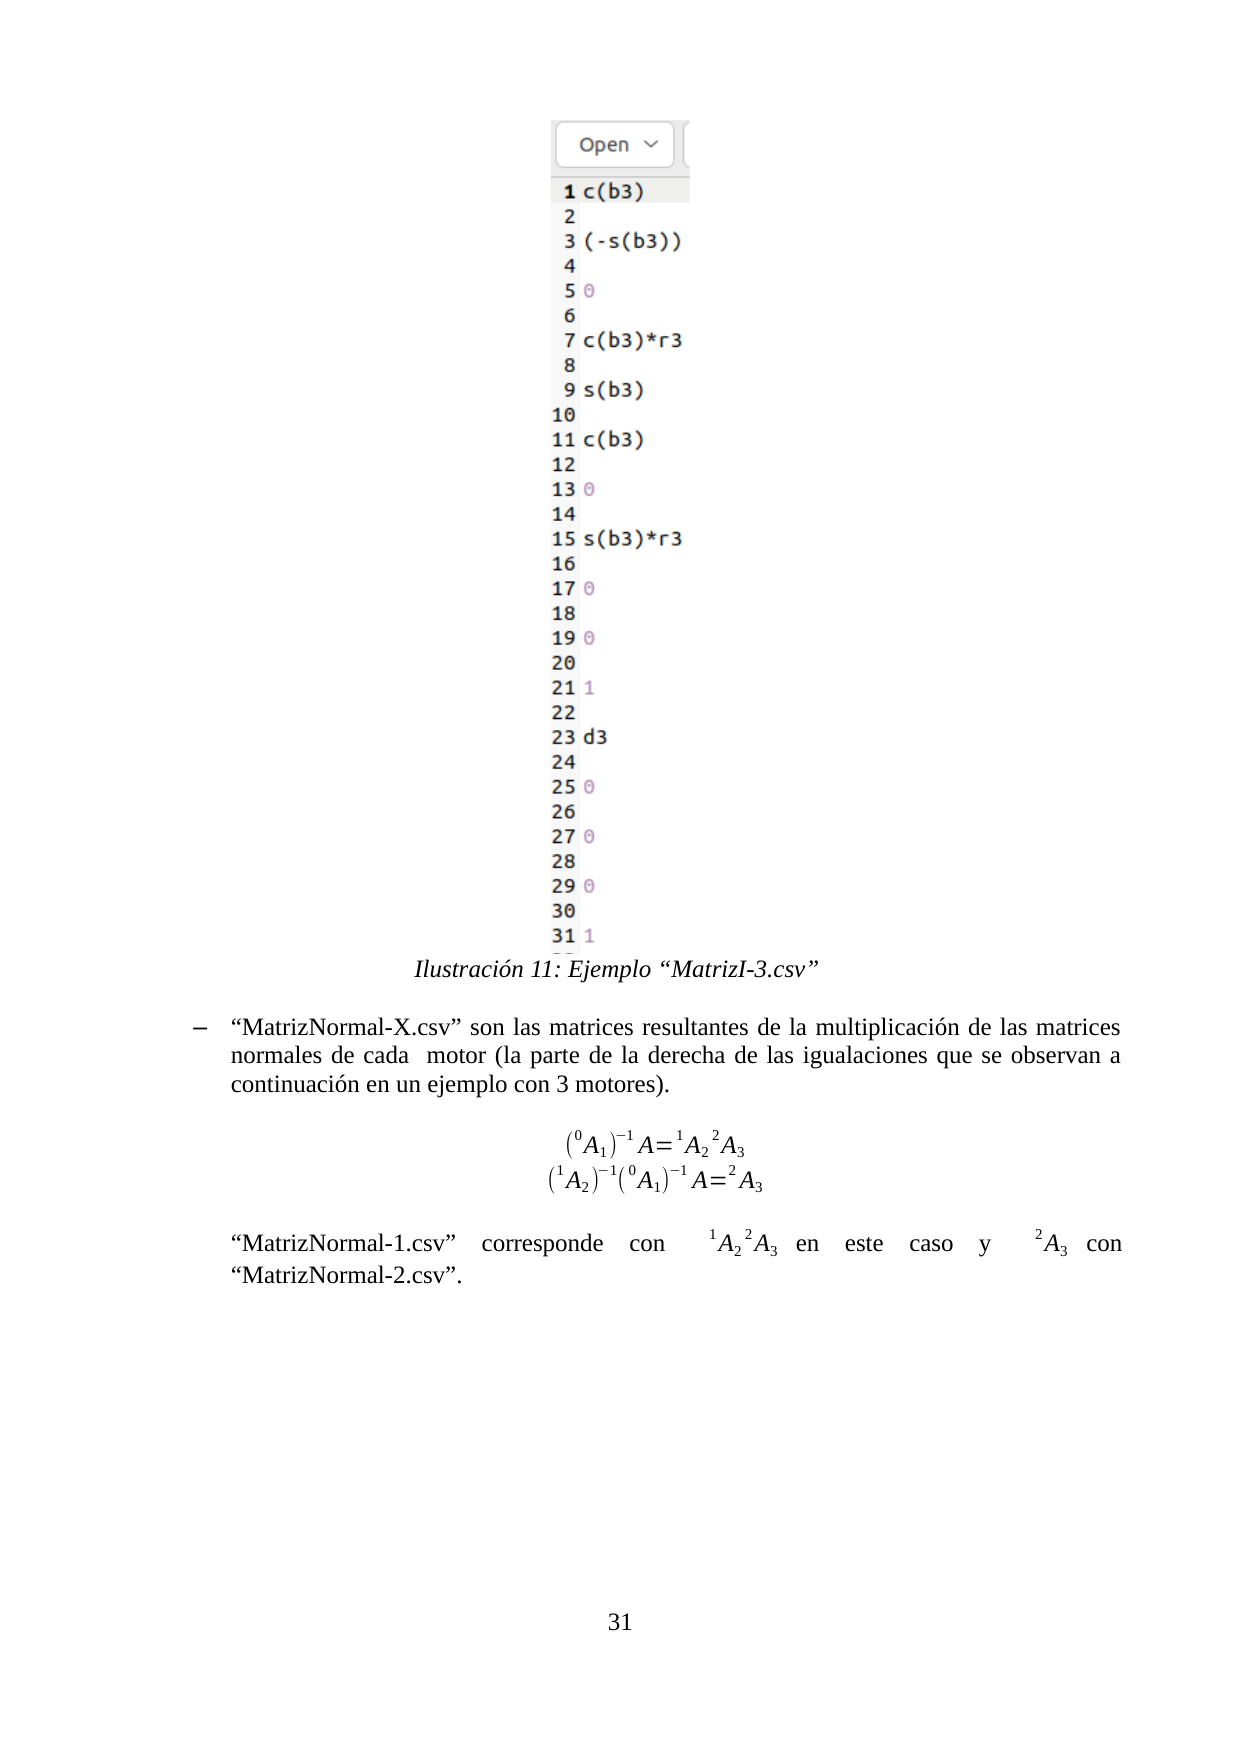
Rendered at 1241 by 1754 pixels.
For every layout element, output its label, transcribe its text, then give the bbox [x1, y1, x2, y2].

list “MatrizNormal-X.csv” son las matrices resultantes de la multiplicación de las matrices normales de cada motor (la parte de la derecha de las igualaciones que se observan a continuación en un ejemplo con 3 motores). [193, 1012, 1122, 1098]
list “MatrizNormal-1.csv” corresponde con en este caso y con “MatrizNormal-2.csv”. [193, 1225, 1122, 1289]
text Ilustración 11: Ejemplo “MatrizI-3.csv” [414, 133, 826, 983]
